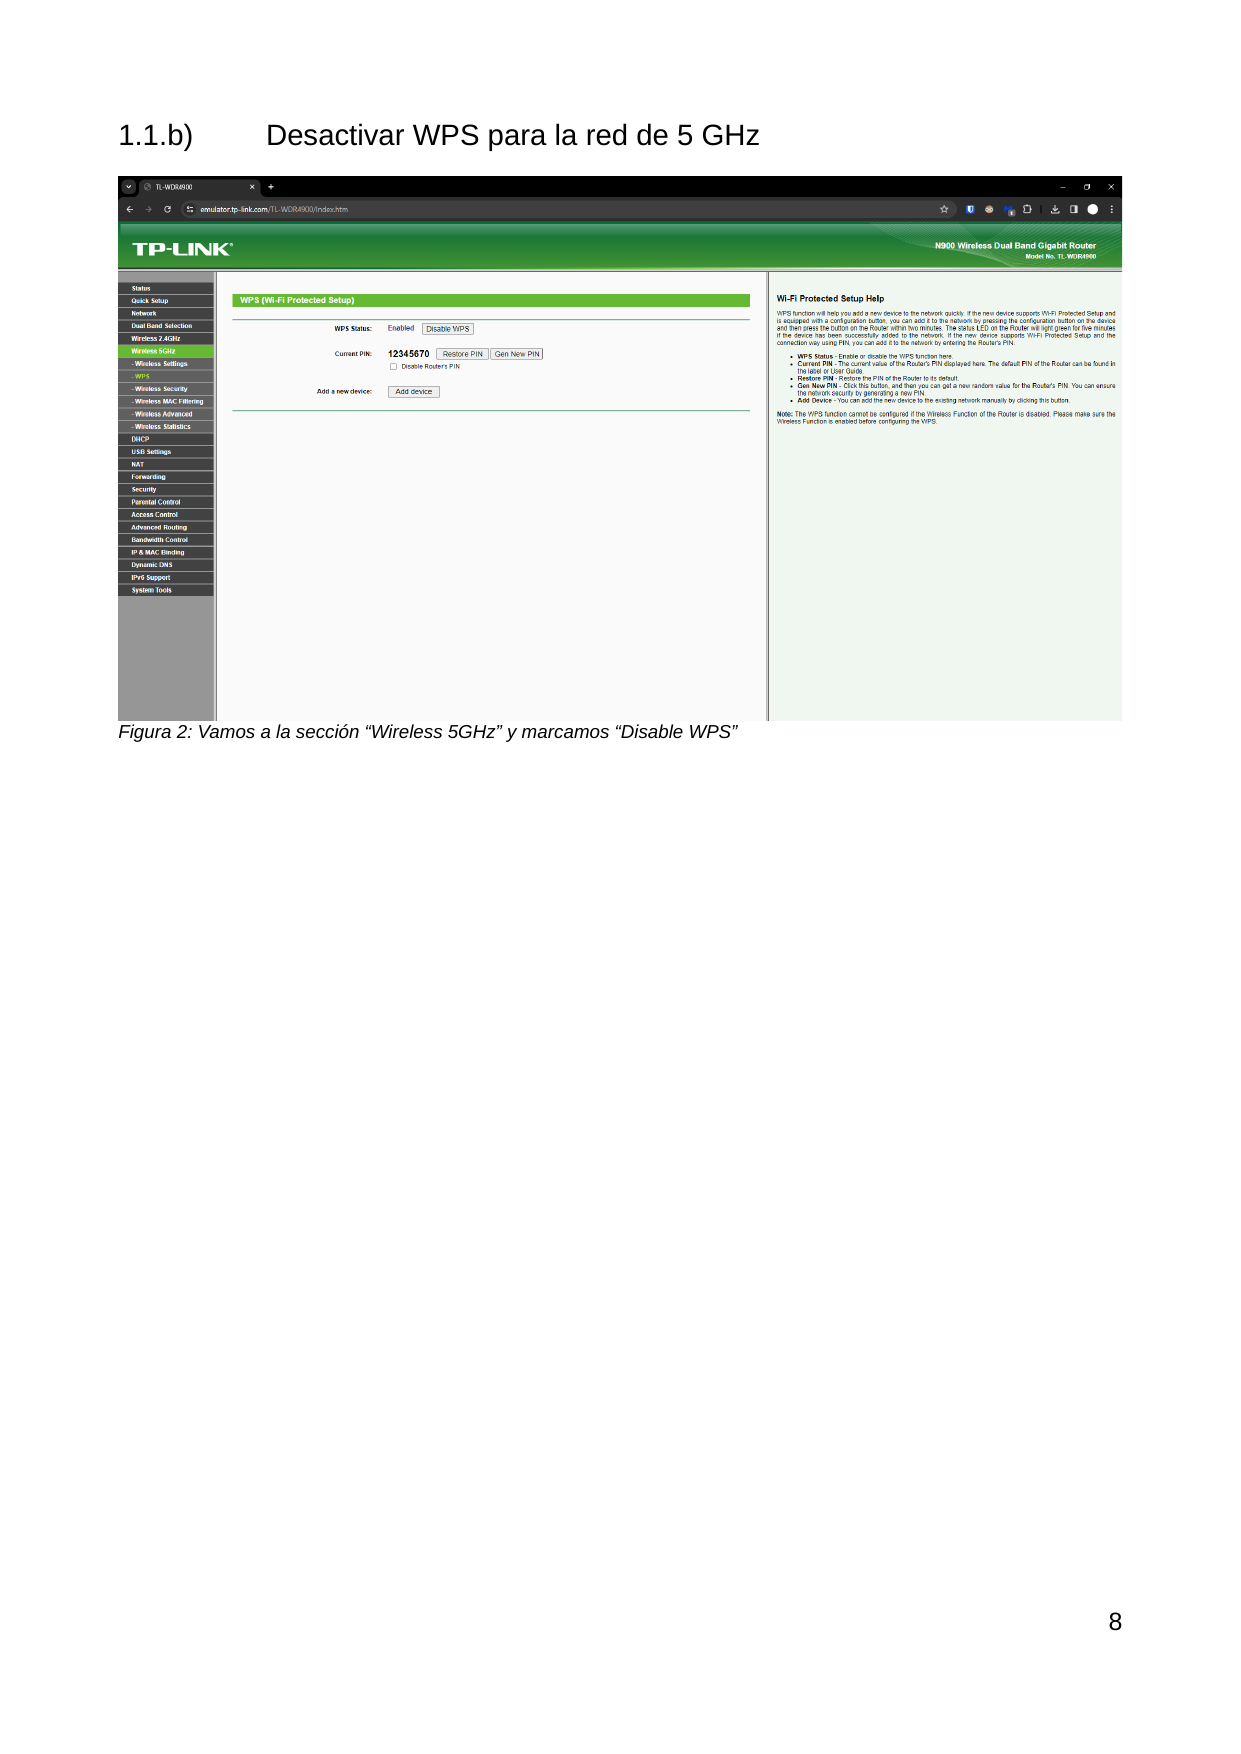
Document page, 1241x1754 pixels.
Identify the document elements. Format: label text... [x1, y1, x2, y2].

picture [118, 176, 1123, 721]
subtitle Desactivar WPS para la red de 5 GHz [118, 118, 1122, 152]
text Figura 2: Vamos a la sección “Wireless 5GHz” y marcamos “Disable WPS” [118, 721, 1122, 742]
